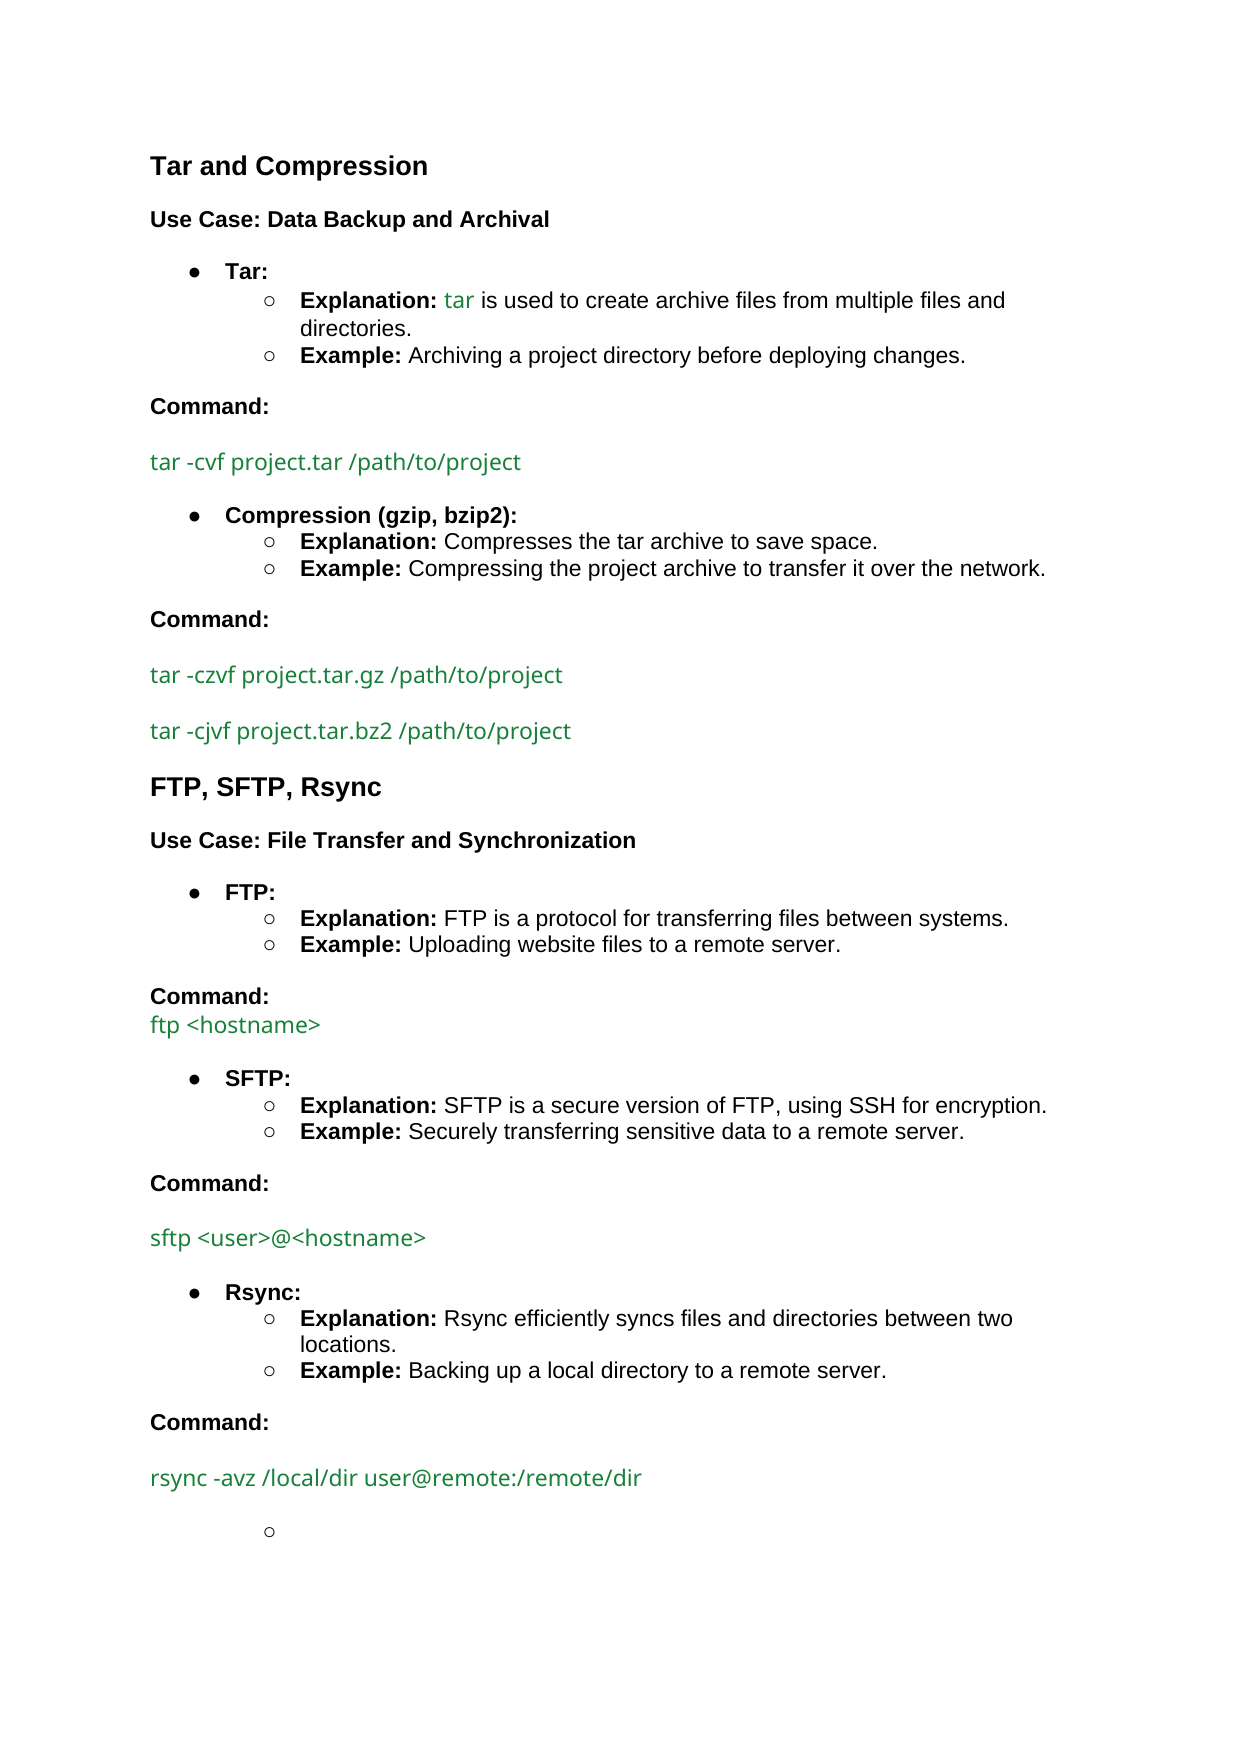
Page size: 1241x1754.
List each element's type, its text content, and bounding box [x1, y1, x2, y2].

subtitle Tar and Compression [150, 150, 1090, 181]
text Command: tar -czvf project.tar.gz /path/to/project [150, 606, 1090, 690]
list Explanation: Compresses the tar archive to save space. [262, 528, 1090, 554]
list Tar: [187, 258, 1090, 284]
text tar -cjvf project.tar.bz2 /path/to/project [150, 715, 1090, 746]
list FTP: [187, 879, 1090, 905]
list Rsync: [187, 1278, 1090, 1305]
list Compression (gzip, bzip2): [187, 502, 1090, 528]
list Explanation: Rsync efficiently syncs files and directories between two locations. [262, 1305, 1090, 1357]
list Explanation: tar is used to create archive files from multiple files and directories. [262, 284, 1090, 342]
text Command: tar -cvf project.tar /path/to/project [150, 393, 1090, 477]
list Explanation: FTP is a protocol for transferring files between systems. [262, 905, 1090, 931]
text Command: ftp <hostname> [150, 983, 1090, 1040]
list Explanation: SFTP is a secure version of FTP, using SSH for encryption. [262, 1092, 1090, 1118]
list Example: Compressing the project archive to transfer it over the network. [262, 554, 1090, 581]
text Command: rsync -avz /local/dir user@remote:/remote/dir [150, 1409, 1090, 1493]
list SFTP: [187, 1065, 1090, 1092]
subtitle Use Case: Data Backup and Archival [150, 206, 1090, 233]
list Example: Securely transferring sensitive data to a remote server. [262, 1118, 1090, 1144]
list Example: Backing up a local directory to a remote server. [262, 1357, 1090, 1384]
list Example: Archiving a project directory before deploying changes. [262, 342, 1090, 368]
text FTP, SFTP, Rsync [150, 771, 1090, 802]
list Example: Uploading website files to a remote server. [262, 931, 1090, 958]
text Command: sftp <user>@<hostname> [150, 1169, 1090, 1253]
subtitle Use Case: File Transfer and Synchronization [150, 827, 1090, 854]
